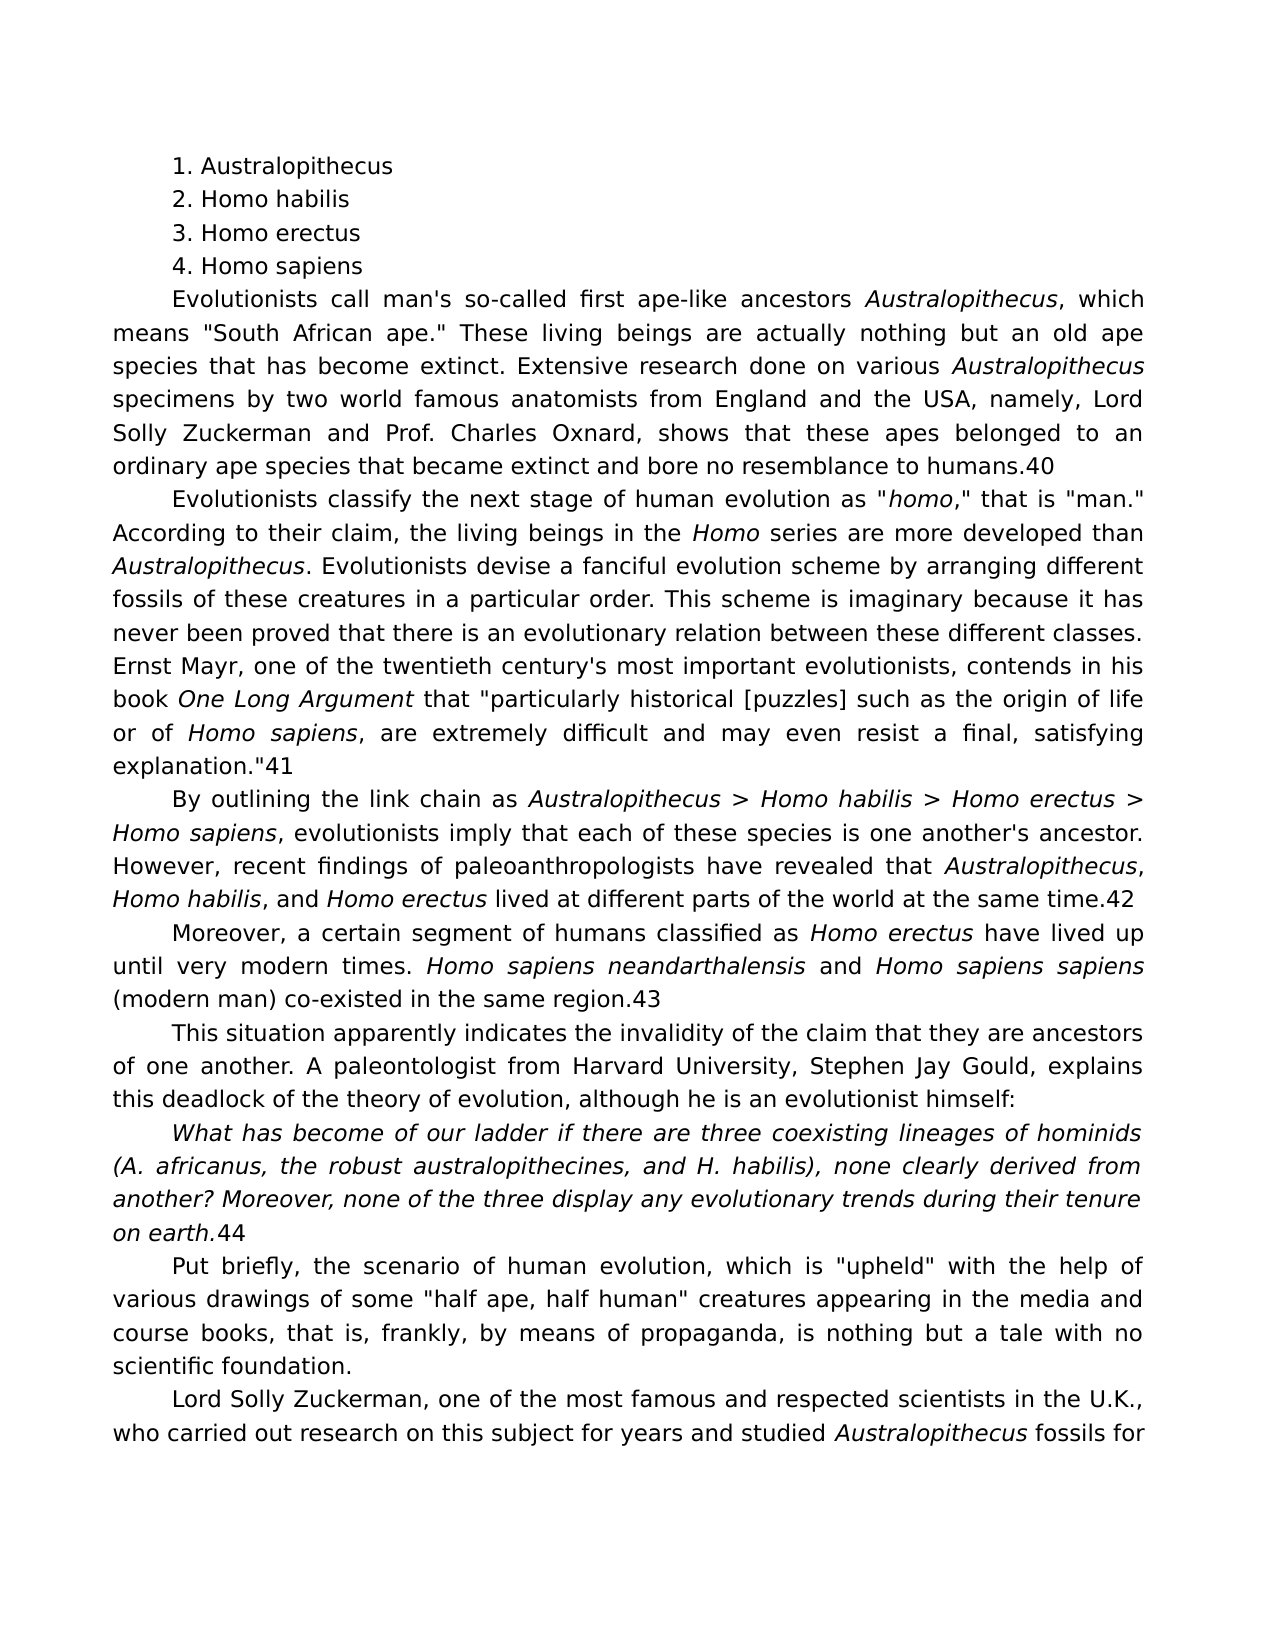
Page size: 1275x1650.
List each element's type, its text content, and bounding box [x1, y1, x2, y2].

text Evolutionists classify the next stage of human evolution as "homo," that is "man." According to their claim, the living beings in the Homo series are more developed than Australopithecus. Evolutionists devise a fanciful evolution scheme by arranging different fossils of these creatures in a particular order. This scheme is imaginary because it has never been proved that there is an evolutionary relation between these different classes. Ernst Mayr, one of the twentieth century's most important evolutionists, contends in his book One Long Argument that "particularly historical [puzzles] such as the origin of life or of Homo sapiens, are extremely difficult and may even resist a final, satisfying explanation."41 [112, 481, 1145, 781]
text This situation apparently indicates the invalidity of the claim that they are ancestors of one another. A paleontologist from Harvard University, Stephen Jay Gould, explains this deadlock of the theory of evolution, although he is an evolutionist himself: [112, 1014, 1145, 1114]
text 3. Homo erectus [112, 214, 1145, 248]
text What has become of our ladder if there are three coexisting lineages of hominids (A. africanus, the robust australopithecines, and H. habilis), none clearly derived from another? Moreover, none of the three display any evolutionary trends during their tenure on earth.44 [112, 1114, 1145, 1248]
text Moreover, a certain segment of humans classified as Homo erectus have lived up until very modern times. Homo sapiens neandarthalensis and Homo sapiens sapiens (modern man) co-existed in the same region.43 [112, 914, 1145, 1014]
text 1. Australopithecus [112, 148, 1145, 181]
text By outlining the link chain as Australopithecus > Homo habilis > Homo erectus > Homo sapiens, evolutionists imply that each of these species is one another's ancestor. However, recent findings of paleoanthropologists have revealed that Australopithecus, Homo habilis, and Homo erectus lived at different parts of the world at the same time.42 [112, 781, 1145, 914]
text Lord Solly Zuckerman, one of the most famous and respected scientists in the U.K., who carried out research on this subject for years and studied Australopithecus fossils for [112, 1381, 1145, 1448]
text 2. Homo habilis [112, 181, 1145, 214]
text 4. Homo sapiens [112, 248, 1145, 281]
text Evolutionists call man's so-called first ape-like ancestors Australopithecus, which means "South African ape." These living beings are actually nothing but an old ape species that has become extinct. Extensive research done on various Australopithecus specimens by two world famous anatomists from England and the USA, namely, Lord Solly Zuckerman and Prof. Charles Oxnard, shows that these apes belonged to an ordinary ape species that became extinct and bore no resemblance to humans.40 [112, 281, 1145, 481]
text Put briefly, the scenario of human evolution, which is "upheld" with the help of various drawings of some "half ape, half human" creatures appearing in the media and course books, that is, frankly, by means of propaganda, is nothing but a tale with no scientific foundation. [112, 1248, 1145, 1381]
